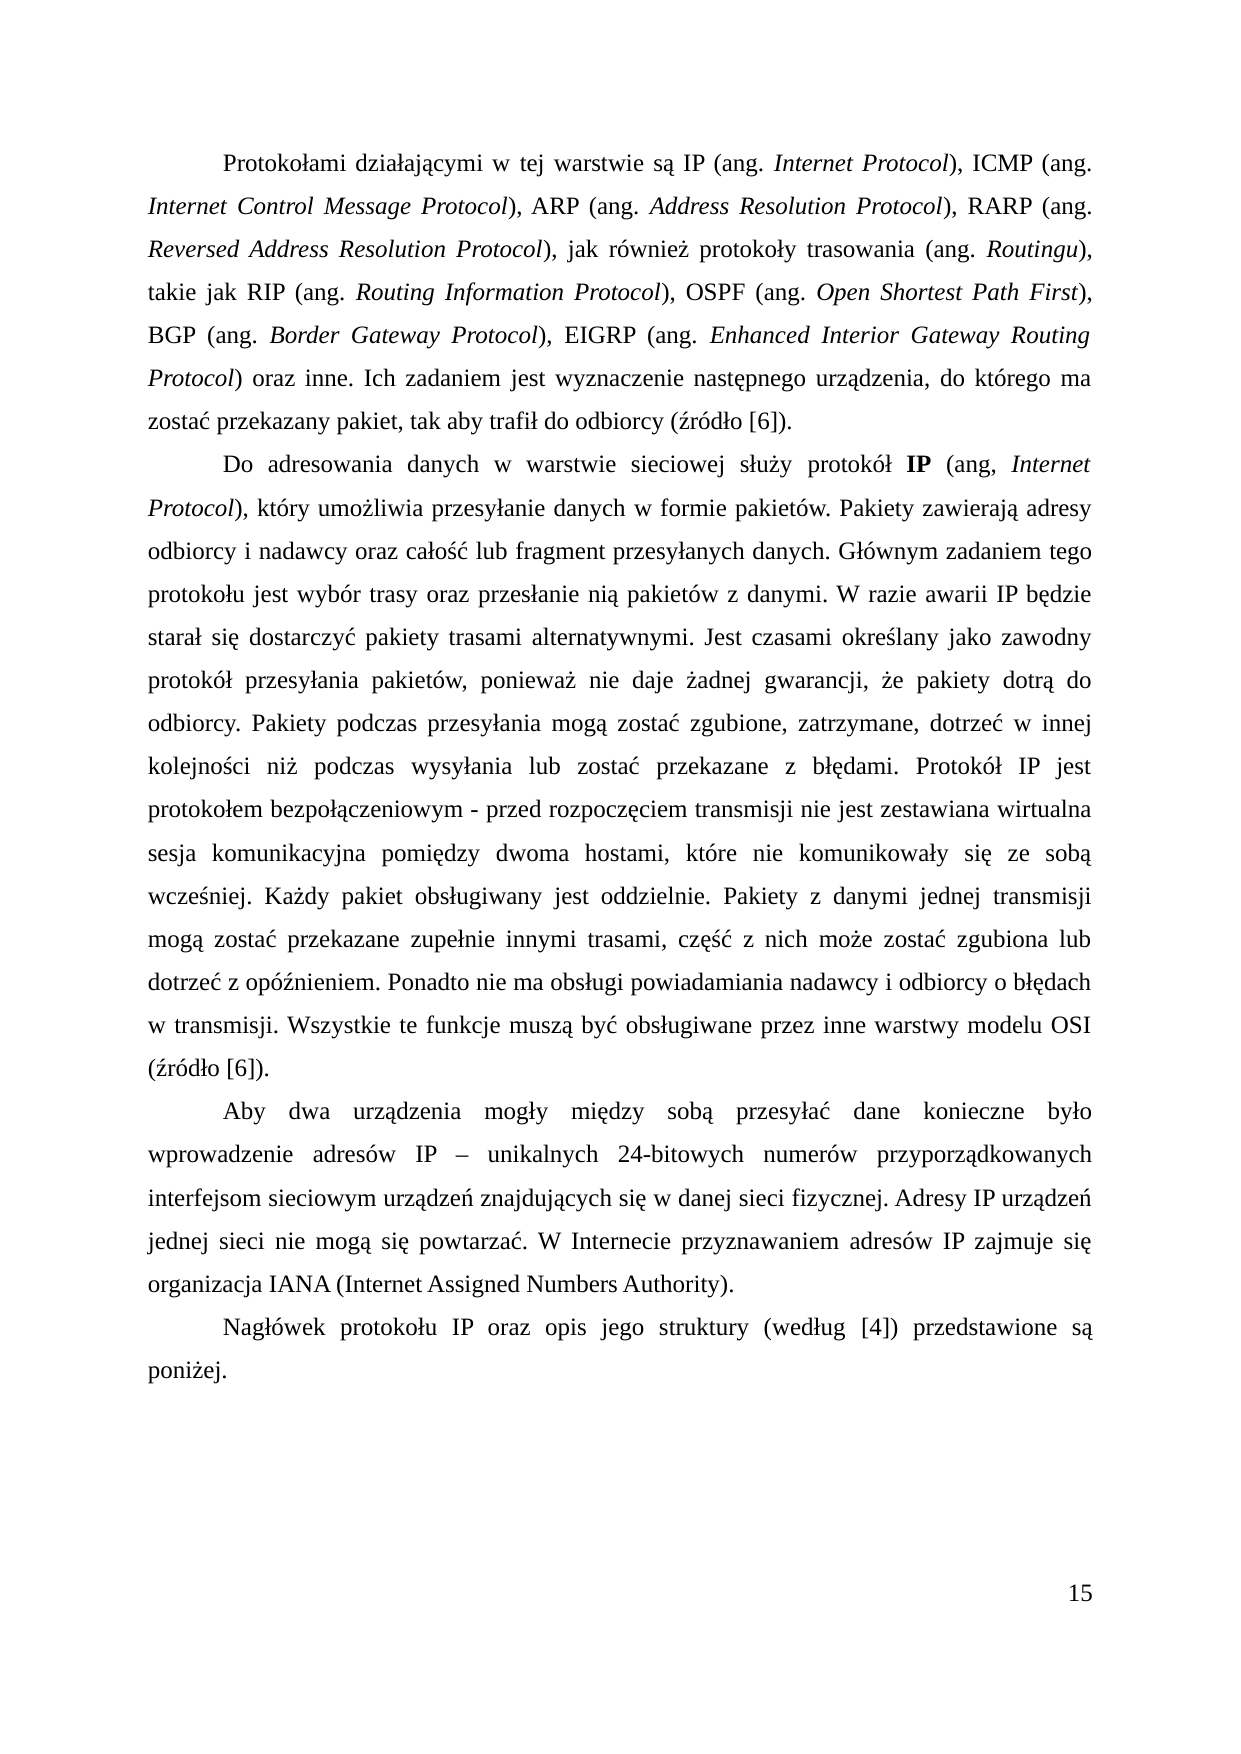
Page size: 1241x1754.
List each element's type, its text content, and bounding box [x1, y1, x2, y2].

text Do adresowania danych w warstwie sieciowej służy protokół IP (ang, Internet Protocol), który umożliwia przesyłanie danych w formie pakietów. Pakiety zawierają adresy odbiorcy i nadawcy oraz całość lub fragment przesyłanych danych. Głównym zadaniem tego protokołu jest wybór trasy oraz przesłanie nią pakietów z danymi. W razie awarii IP będzie starał się dostarczyć pakiety trasami alternatywnymi. Jest czasami określany jako zawodny protokół przesyłania pakietów, ponieważ nie daje żadnej gwarancji, że pakiety dotrą do odbiorcy. Pakiety podczas przesyłania mogą zostać zgubione, zatrzymane, dotrzeć w innej kolejności niż podczas wysyłania lub zostać przekazane z błędami. Protokół IP jest protokołem bezpołączeniowym - przed rozpoczęciem transmisji nie jest zestawiana wirtualna sesja komunikacyjna pomiędzy dwoma hostami, które nie komunikowały się ze sobą wcześniej. Każdy pakiet obsługiwany jest oddzielnie. Pakiety z danymi jednej transmisji mogą zostać przekazane zupełnie innymi trasami, część z nich może zostać zgubiona lub dotrzeć z opóźnieniem. Ponadto nie ma obsługi powiadamiania nadawcy i odbiorcy o błędach w transmisji. Wszystkie te funkcje muszą być obsługiwane przez inne warstwy modelu OSI (źródło [6]). [148, 449, 1093, 1082]
text Nagłówek protokołu IP oraz opis jego struktury (według [4]) przedstawione są poniżej. [148, 1312, 1093, 1384]
text Protokołami działającymi w tej warstwie są IP (ang. Internet Protocol), ICMP (ang. Internet Control Message Protocol), ARP (ang. Address Resolution Protocol), RARP (ang. Reversed Address Resolution Protocol), jak również protokoły trasowania (ang. Routingu), takie jak RIP (ang. Routing Information Protocol), OSPF (ang. Open Shortest Path First), BGP (ang. Border Gateway Protocol), EIGRP (ang. Enhanced Interior Gateway Routing Protocol) oraz inne. Ich zadaniem jest wyznaczenie następnego urządzenia, do którego ma zostać przekazany pakiet, tak aby trafił do odbiorcy (źródło [6]). [148, 148, 1093, 435]
text Aby dwa urządzenia mogły między sobą przesyłać dane konieczne było wprowadzenie adresów IP – unikalnych 24-bitowych numerów przyporządkowanych interfejsom sieciowym urządzeń znajdujących się w danej sieci fizycznej. Adresy IP urządzeń jednej sieci nie mogą się powtarzać. W Internecie przyznawaniem adresów IP zajmuje się organizacja IANA (Internet Assigned Numbers Authority). [148, 1096, 1093, 1298]
